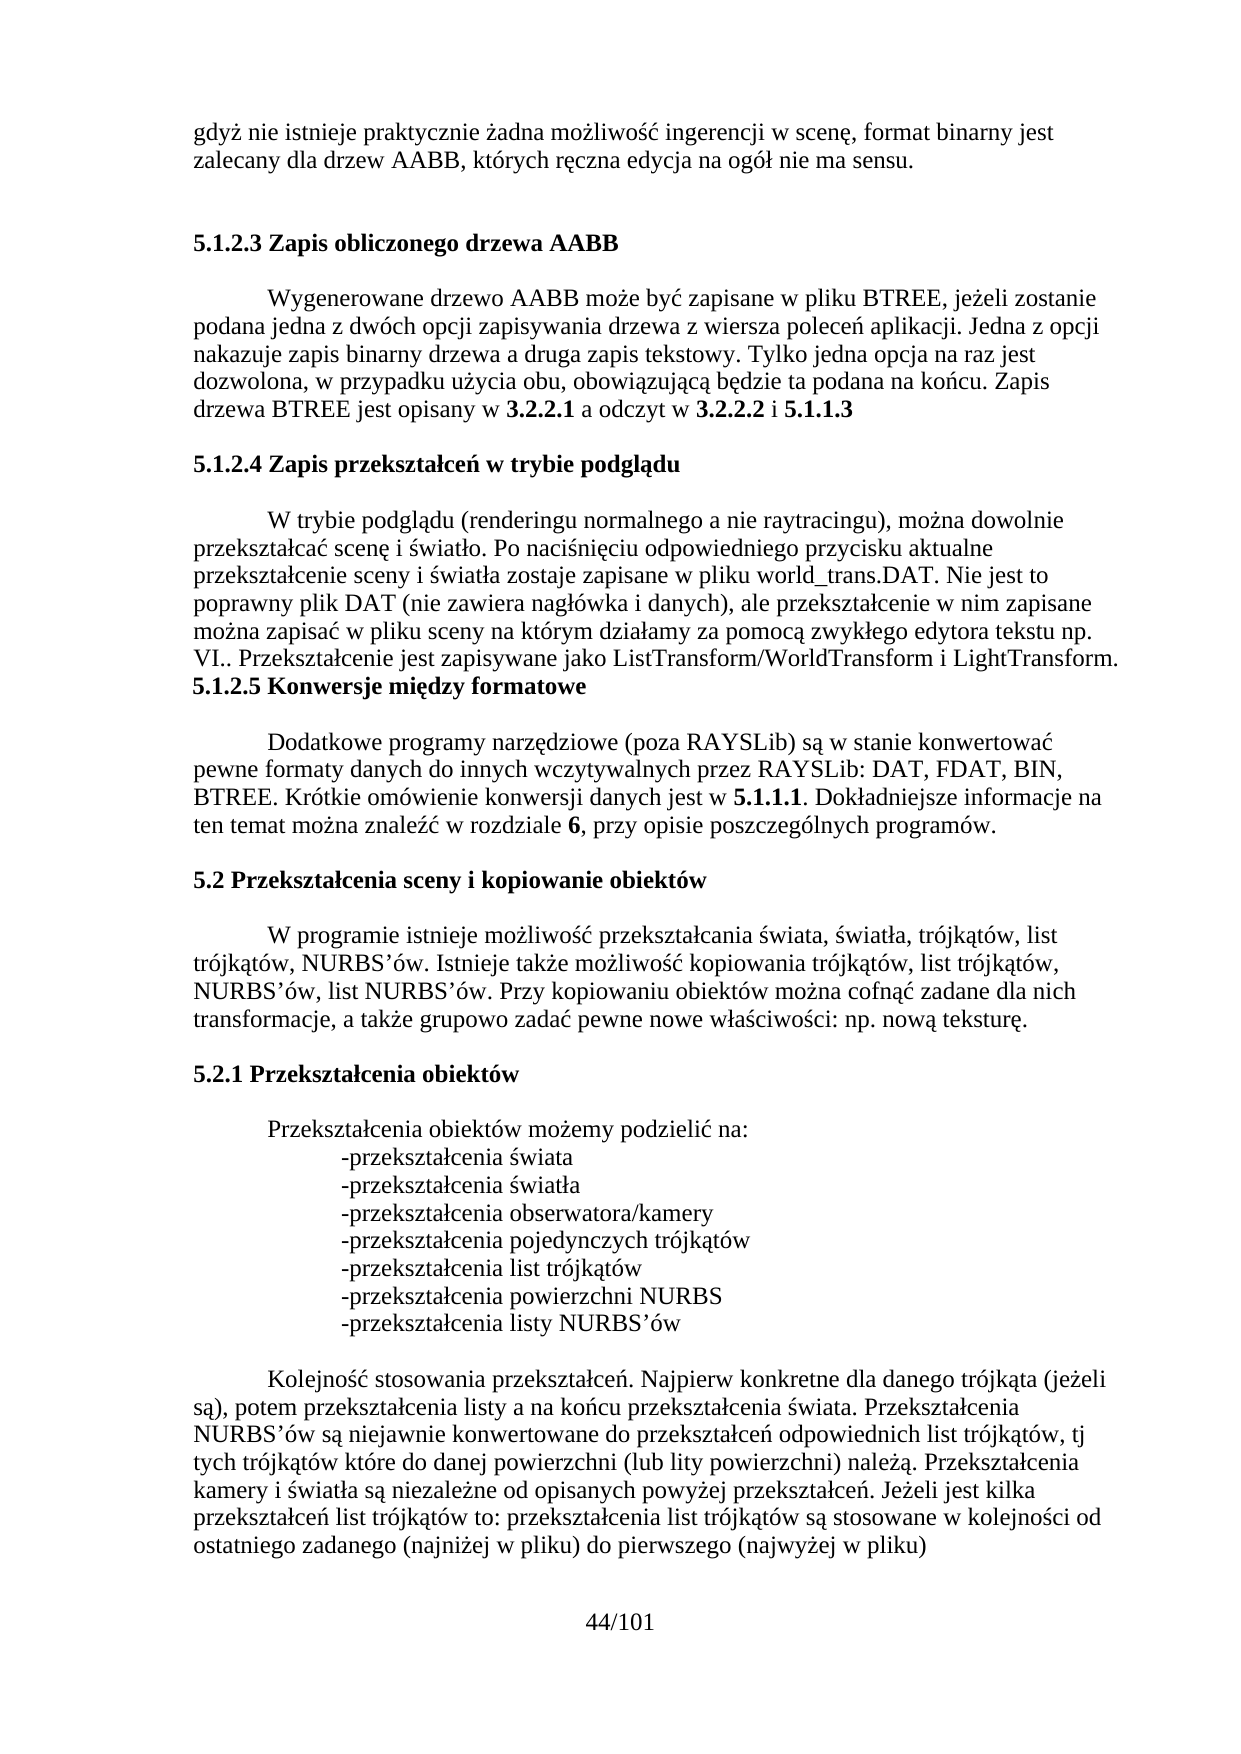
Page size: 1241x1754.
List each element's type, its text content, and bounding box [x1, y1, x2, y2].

text -przekształcenia listy NURBS’ów [193, 1309, 1122, 1337]
text 5.1.2.5 Konwersje między formatowe [118, 672, 1122, 700]
text 5.2 Przekształcenia sceny i kopiowanie obiektów [193, 866, 1122, 894]
text Przekształcenia obiektów możemy podzielić na: [193, 1116, 1122, 1143]
text -przekształcenia list trójkątów [193, 1254, 1122, 1282]
text gdyż nie istnieje praktycznie żadna możliwość ingerencji w scenę, format binarny jest zalecany dla drzew AABB, których ręczna edycja na ogół nie ma sensu. [193, 118, 1122, 173]
text W trybie podglądu (renderingu normalnego a nie raytracingu), można dowolnie przekształcać scenę i światło. Po naciśnięciu odpowiedniego przycisku aktualne przekształcenie sceny i światła zostaje zapisane w pliku world_trans.DAT. Nie jest to poprawny plik DAT (nie zawiera nagłówka i danych), ale przekształcenie w nim zapisane można zapisać w pliku sceny na którym działamy za pomocą zwykłego edytora tekstu np. VI.. Przekształcenie jest zapisywane jako ListTransform/WorldTransform i LightTransform. [193, 506, 1122, 672]
text -przekształcenia pojedynczych trójkątów [193, 1226, 1122, 1254]
text -przekształcenia obserwatora/kamery [193, 1199, 1122, 1226]
text -przekształcenia świata [193, 1143, 1122, 1171]
text Wygenerowane drzewo AABB może być zapisane w pliku BTREE, jeżeli zostanie podana jedna z dwóch opcji zapisywania drzewa z wiersza poleceń aplikacji. Jedna z opcji nakazuje zapis binarny drzewa a druga zapis tekstowy. Tylko jedna opcja na raz jest dozwolona, w przypadku użycia obu, obowiązującą będzie ta podana na końcu. Zapis drzewa BTREE jest opisany w 3.2.2.1 a odczyt w 3.2.2.2 i 5.1.1.3 [193, 284, 1122, 423]
text -przekształcenia powierzchni NURBS [193, 1282, 1122, 1309]
text W programie istnieje możliwość przekształcania świata, światła, trójkątów, list trójkątów, NURBS’ów. Istnieje także możliwość kopiowania trójkątów, list trójkątów, NURBS’ów, list NURBS’ów. Przy kopiowaniu obiektów można cofnąć zadane dla nich transformacje, a także grupowo zadać pewne nowe właściwości: np. nową teksturę. [193, 922, 1122, 1032]
text Dodatkowe programy narzędziowe (poza RAYSLib) są w stanie konwertować pewne formaty danych do innych wczytywalnych przez RAYSLib: DAT, FDAT, BIN, BTREE. Krótkie omówienie konwersji danych jest w 5.1.1.1. Dokładniejsze informacje na ten temat można znaleźć w rozdziale 6, przy opisie poszczególnych programów. [193, 728, 1122, 838]
text Kolejność stosowania przekształceń. Najpierw konkretne dla danego trójkąta (jeżeli są), potem przekształcenia listy a na końcu przekształcenia świata. Przekształcenia NURBS’ów są niejawnie konwertowane do przekształceń odpowiednich list trójkątów, tj tych trójkątów które do danej powierzchni (lub lity powierzchni) należą. Przekształcenia kamery i światła są niezależne od opisanych powyżej przekształceń. Jeżeli jest kilka przekształceń list trójkątów to: przekształcenia list trójkątów są stosowane w kolejności od ostatniego zadanego (najniżej w pliku) do pierwszego (najwyżej w pliku) [193, 1365, 1122, 1559]
text 5.1.2.3 Zapis obliczonego drzewa AABB [193, 229, 1122, 257]
text 5.1.2.4 Zapis przekształceń w trybie podglądu [193, 451, 1122, 478]
text -przekształcenia światła [193, 1171, 1122, 1199]
text 5.2.1 Przekształcenia obiektów [193, 1060, 1122, 1088]
